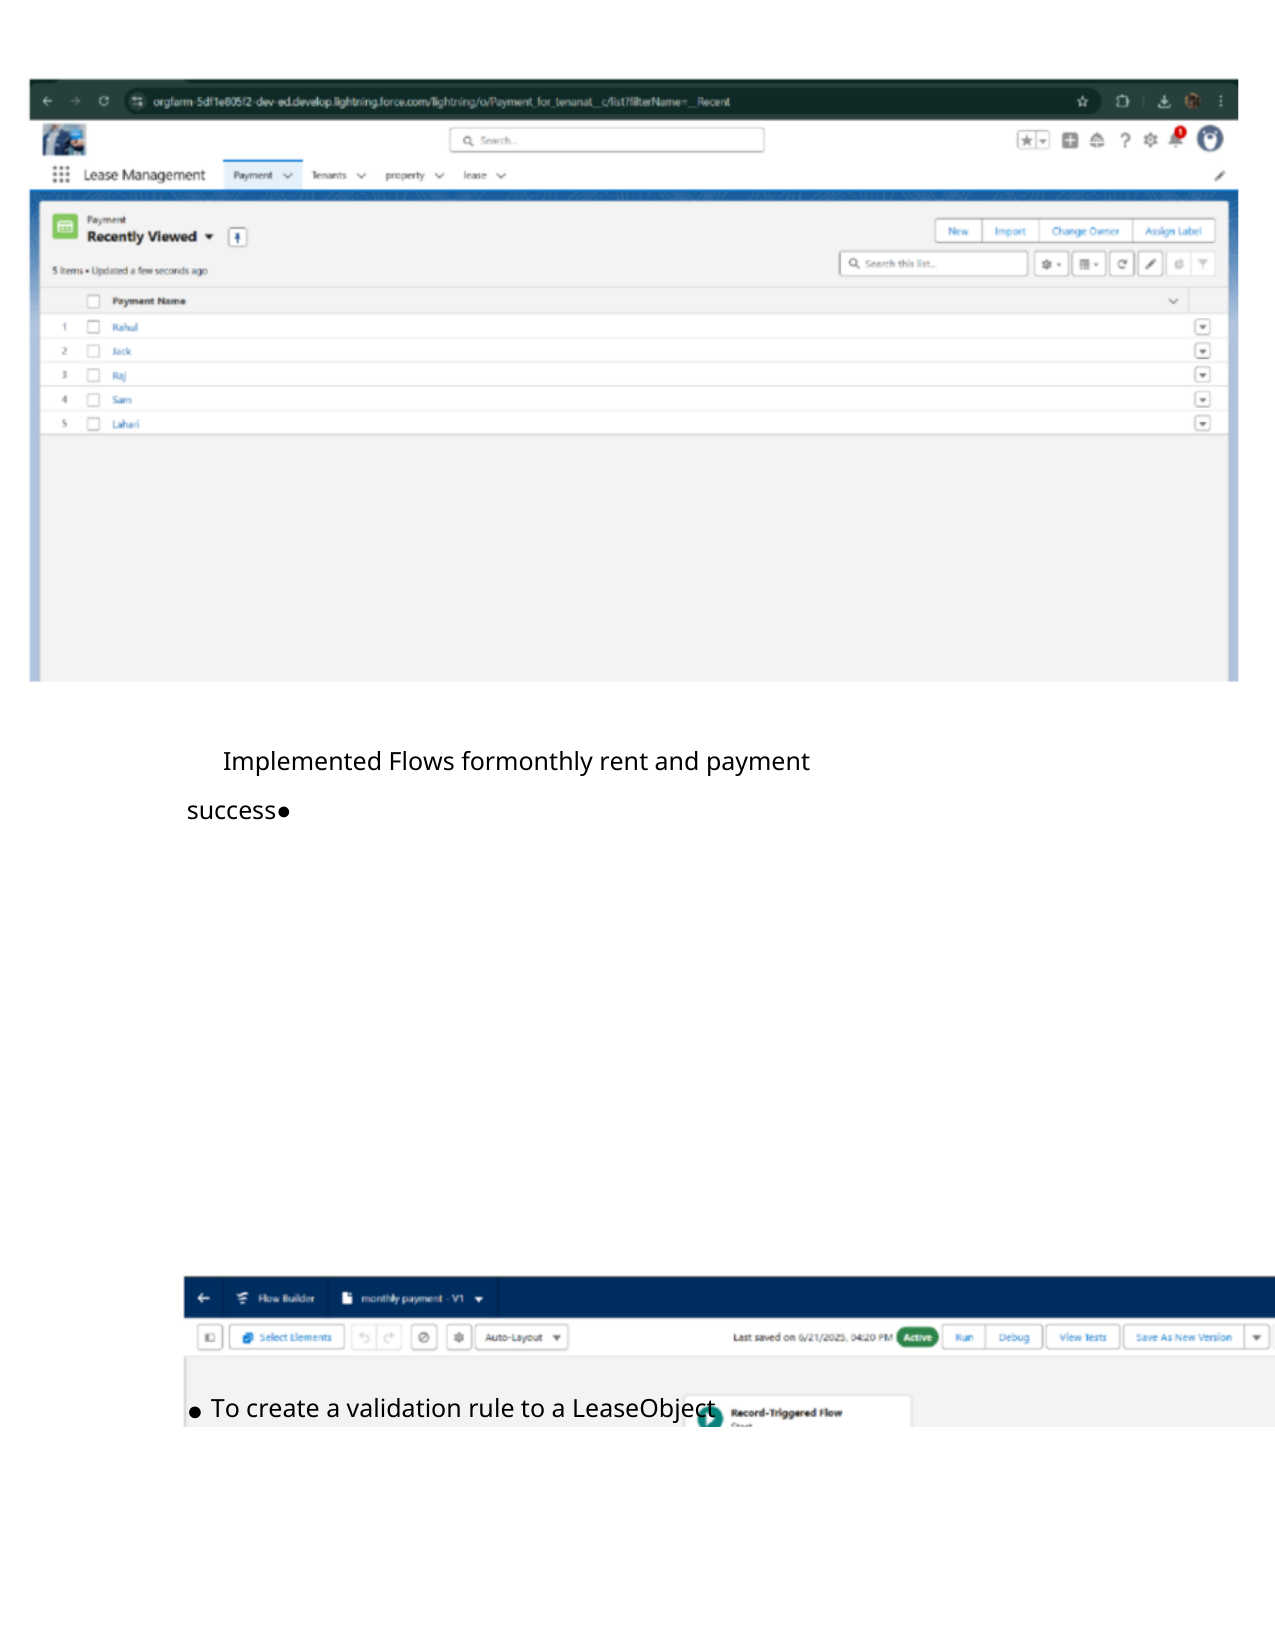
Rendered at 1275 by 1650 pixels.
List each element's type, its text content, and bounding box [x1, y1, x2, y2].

text Implemented Flows formonthly rent and payment success● [187, 743, 893, 827]
text ● To create a validation rule to a LeaseObject [175, 842, 1150, 1274]
